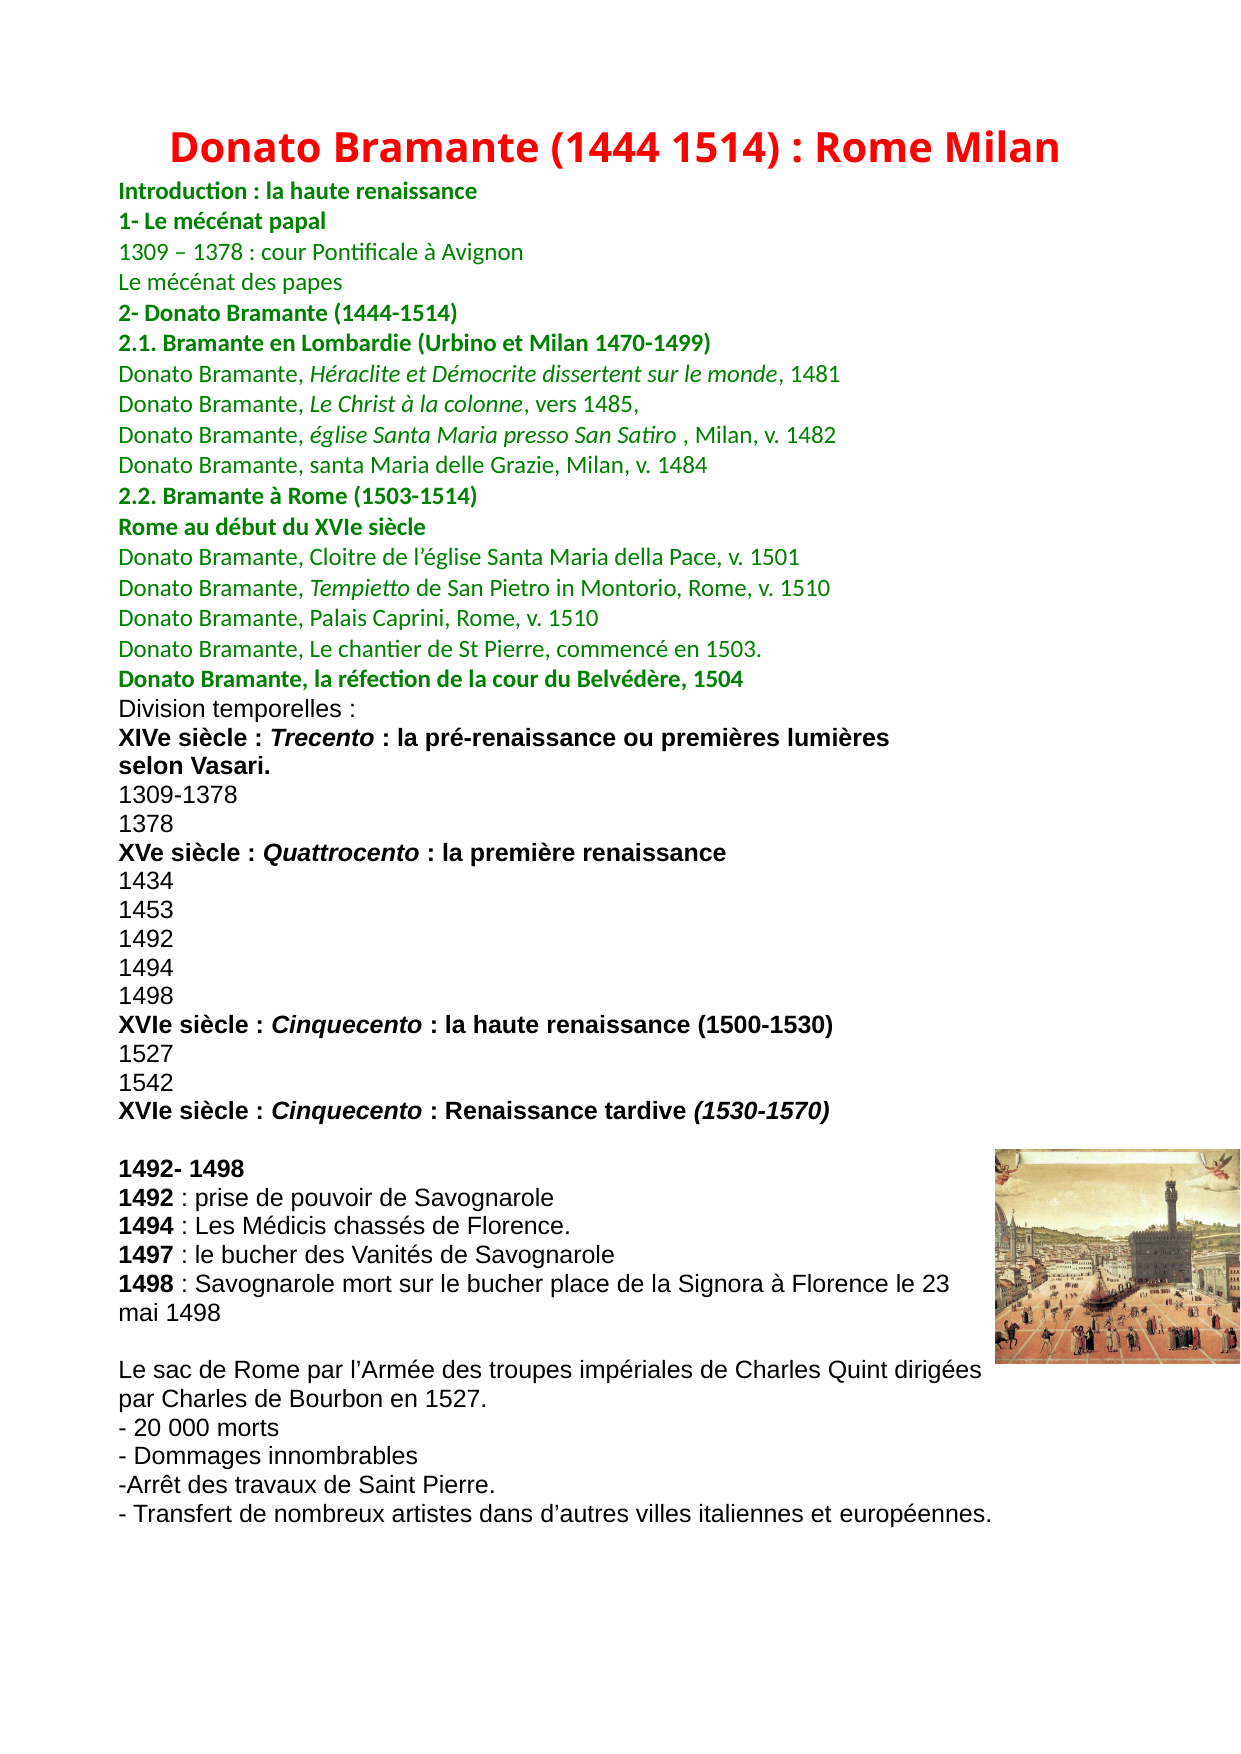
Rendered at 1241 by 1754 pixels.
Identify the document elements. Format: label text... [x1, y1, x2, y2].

text Donato Bramante, Le chantier de St Pierre, commencé en 1503. [118, 633, 1122, 663]
text Donato Bramante, la réfection de la cour du Belvédère, 1504 [118, 663, 1122, 694]
picture [995, 1149, 1241, 1364]
text XVIe siècle : Cinquecento : la haute renaissance (1500-1530) [118, 1010, 1122, 1039]
text 1492 : prise de pouvoir de Savognarole [118, 1182, 995, 1211]
text Division temporelles : [118, 694, 1122, 722]
text 1498 [118, 981, 1122, 1010]
text -Arrêt des travaux de Saint Pierre. [118, 1470, 1122, 1499]
text 1- Le mécénat papal [118, 205, 1122, 236]
text Le sac de Rome par l’Armée des troupes impériales de Charles Quint dirigées par Charles de Bourbon en 1527. [118, 1355, 1122, 1412]
text 1492- 1498 [118, 1154, 995, 1182]
text Rome au début du XVIe siècle [118, 511, 1122, 541]
text 1498 : Savognarole mort sur le bucher place de la Signora à Florence le 23 mai 1498 [118, 1269, 995, 1326]
text Le mécénat des papes [118, 266, 1122, 297]
text Donato Bramante, Héraclite et Démocrite dissertent sur le monde, 1481 [118, 358, 1122, 388]
text Donato Bramante, Le Christ à la colonne, vers 1485, [118, 388, 1122, 419]
text 1453 [118, 895, 1122, 924]
text 2.1. Bramante en Lombardie (Urbino et Milan 1470-1499) [118, 327, 1122, 358]
text 1309-1378 [118, 780, 1122, 809]
text 1497 : le bucher des Vanités de Savognarole [118, 1240, 995, 1269]
text Donato Bramante (1444 1514) : Rome Milan [118, 118, 1122, 175]
text XVe siècle : Quattrocento : la première renaissance [118, 837, 1122, 866]
text 1434 [118, 866, 1122, 895]
text Donato Bramante, Palais Caprini, Rome, v. 1510 [118, 602, 1122, 633]
text - Transfert de nombreux artistes dans d’autres villes italiennes et européennes. [118, 1499, 1122, 1527]
text 1378 [118, 809, 1122, 837]
text 1542 [118, 1067, 1122, 1096]
text XVIe siècle : Cinquecento : Renaissance tardive (1530-1570) [118, 1096, 1122, 1125]
text 1527 [118, 1039, 1122, 1067]
text 1494 [118, 952, 1122, 981]
text Donato Bramante, santa Maria delle Grazie, Milan, v. 1484 [118, 449, 1122, 480]
text 1494 : Les Médicis chassés de Florence. [118, 1211, 995, 1240]
text Donato Bramante, église Santa Maria presso San Satiro , Milan, v. 1482 [118, 419, 1122, 449]
text 2- Donato Bramante (1444-1514) [118, 297, 1122, 327]
text selon Vasari. [118, 751, 1122, 780]
text Introduction : la haute renaissance [118, 175, 1122, 205]
text - 20 000 morts [118, 1412, 1122, 1441]
text - Dommages innombrables [118, 1441, 1122, 1470]
text 1309 – 1378 : cour Pontificale à Avignon [118, 236, 1122, 266]
text 2.2. Bramante à Rome (1503-1514) [118, 480, 1122, 511]
text Donato Bramante, Tempietto de San Pietro in Montorio, Rome, v. 1510 [118, 572, 1122, 602]
text XIVe siècle : Trecento : la pré-renaissance ou premières lumières [118, 722, 1122, 751]
text Donato Bramante, Cloitre de l’église Santa Maria della Pace, v. 1501 [118, 541, 1122, 572]
text 1492 [118, 924, 1122, 952]
